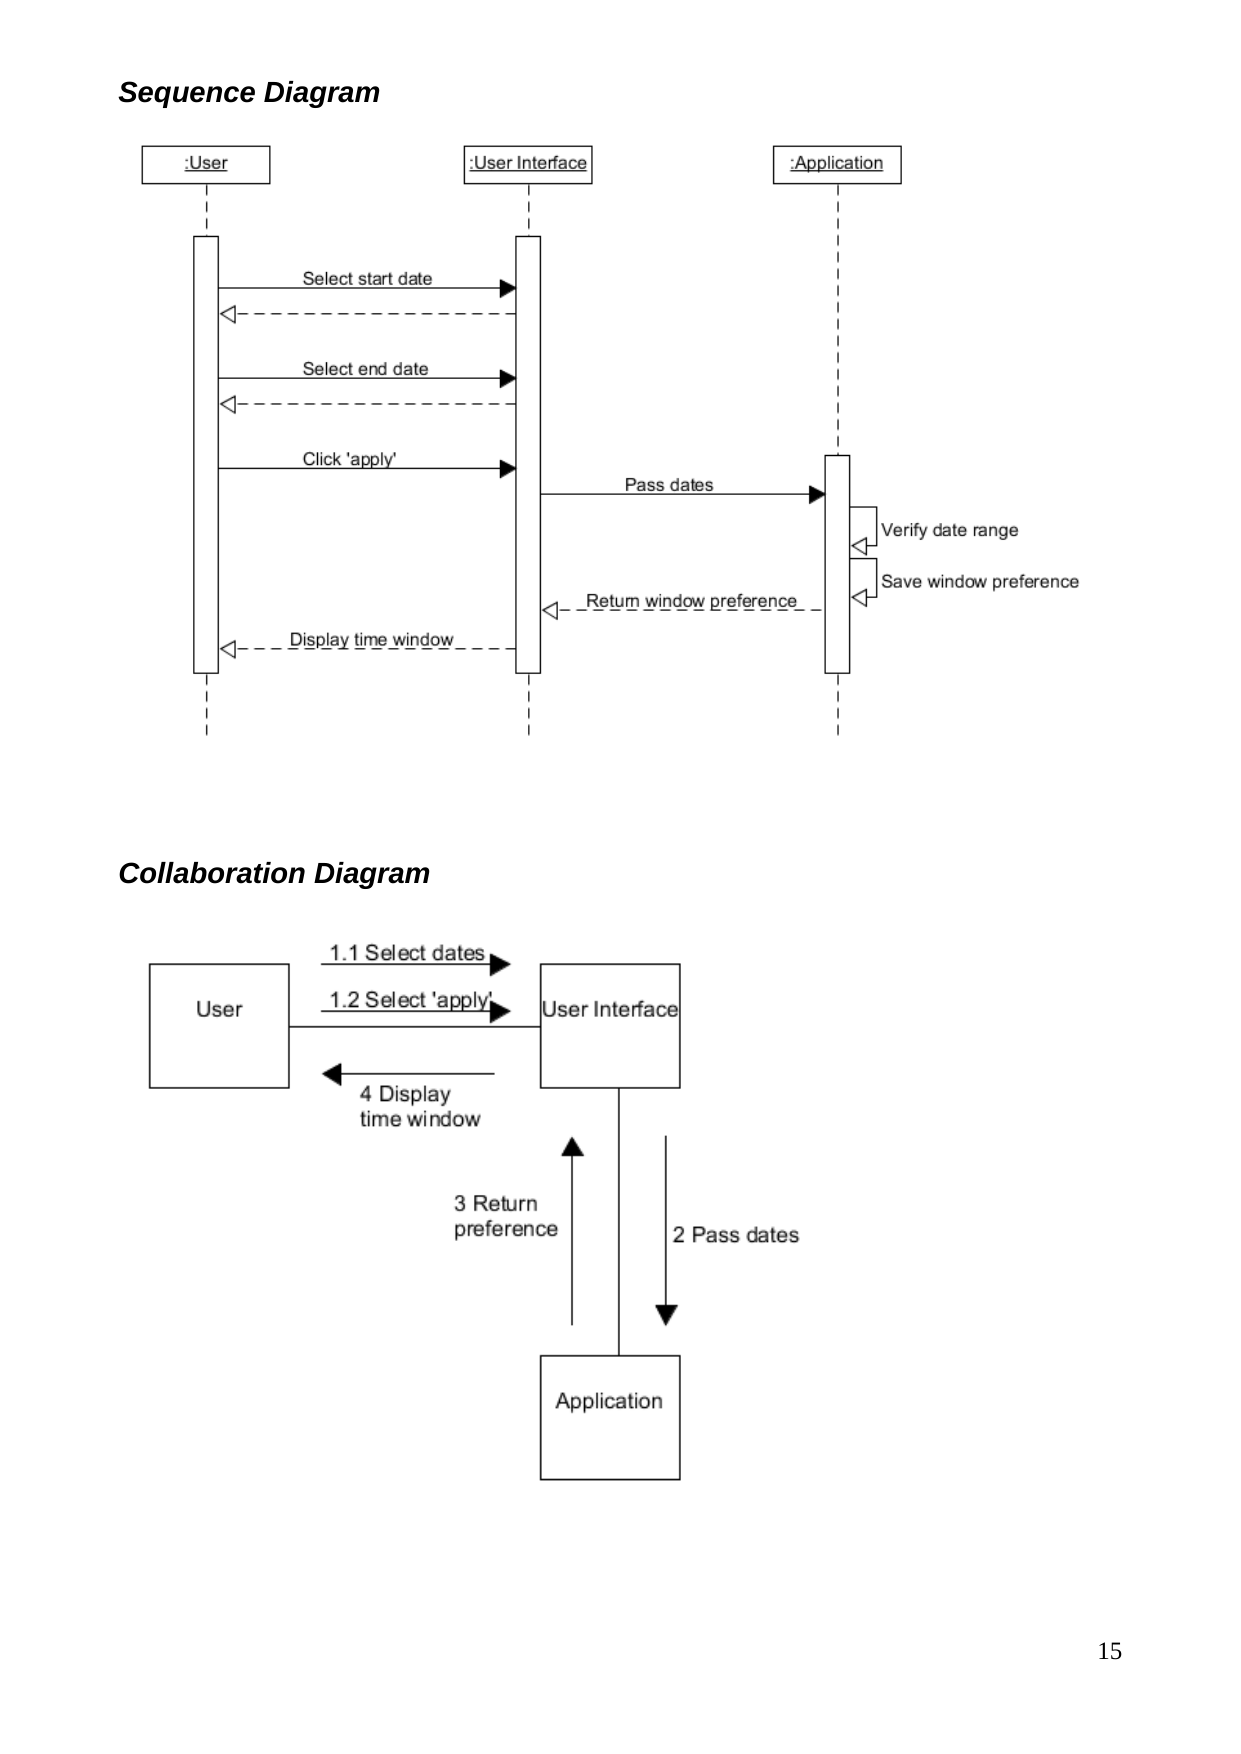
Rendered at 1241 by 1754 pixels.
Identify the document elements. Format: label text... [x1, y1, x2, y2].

subtitle Collaboration Diagram [118, 856, 1122, 889]
picture [118, 901, 853, 1512]
subtitle Sequence Diagram [118, 75, 1122, 108]
picture [116, 120, 1121, 790]
